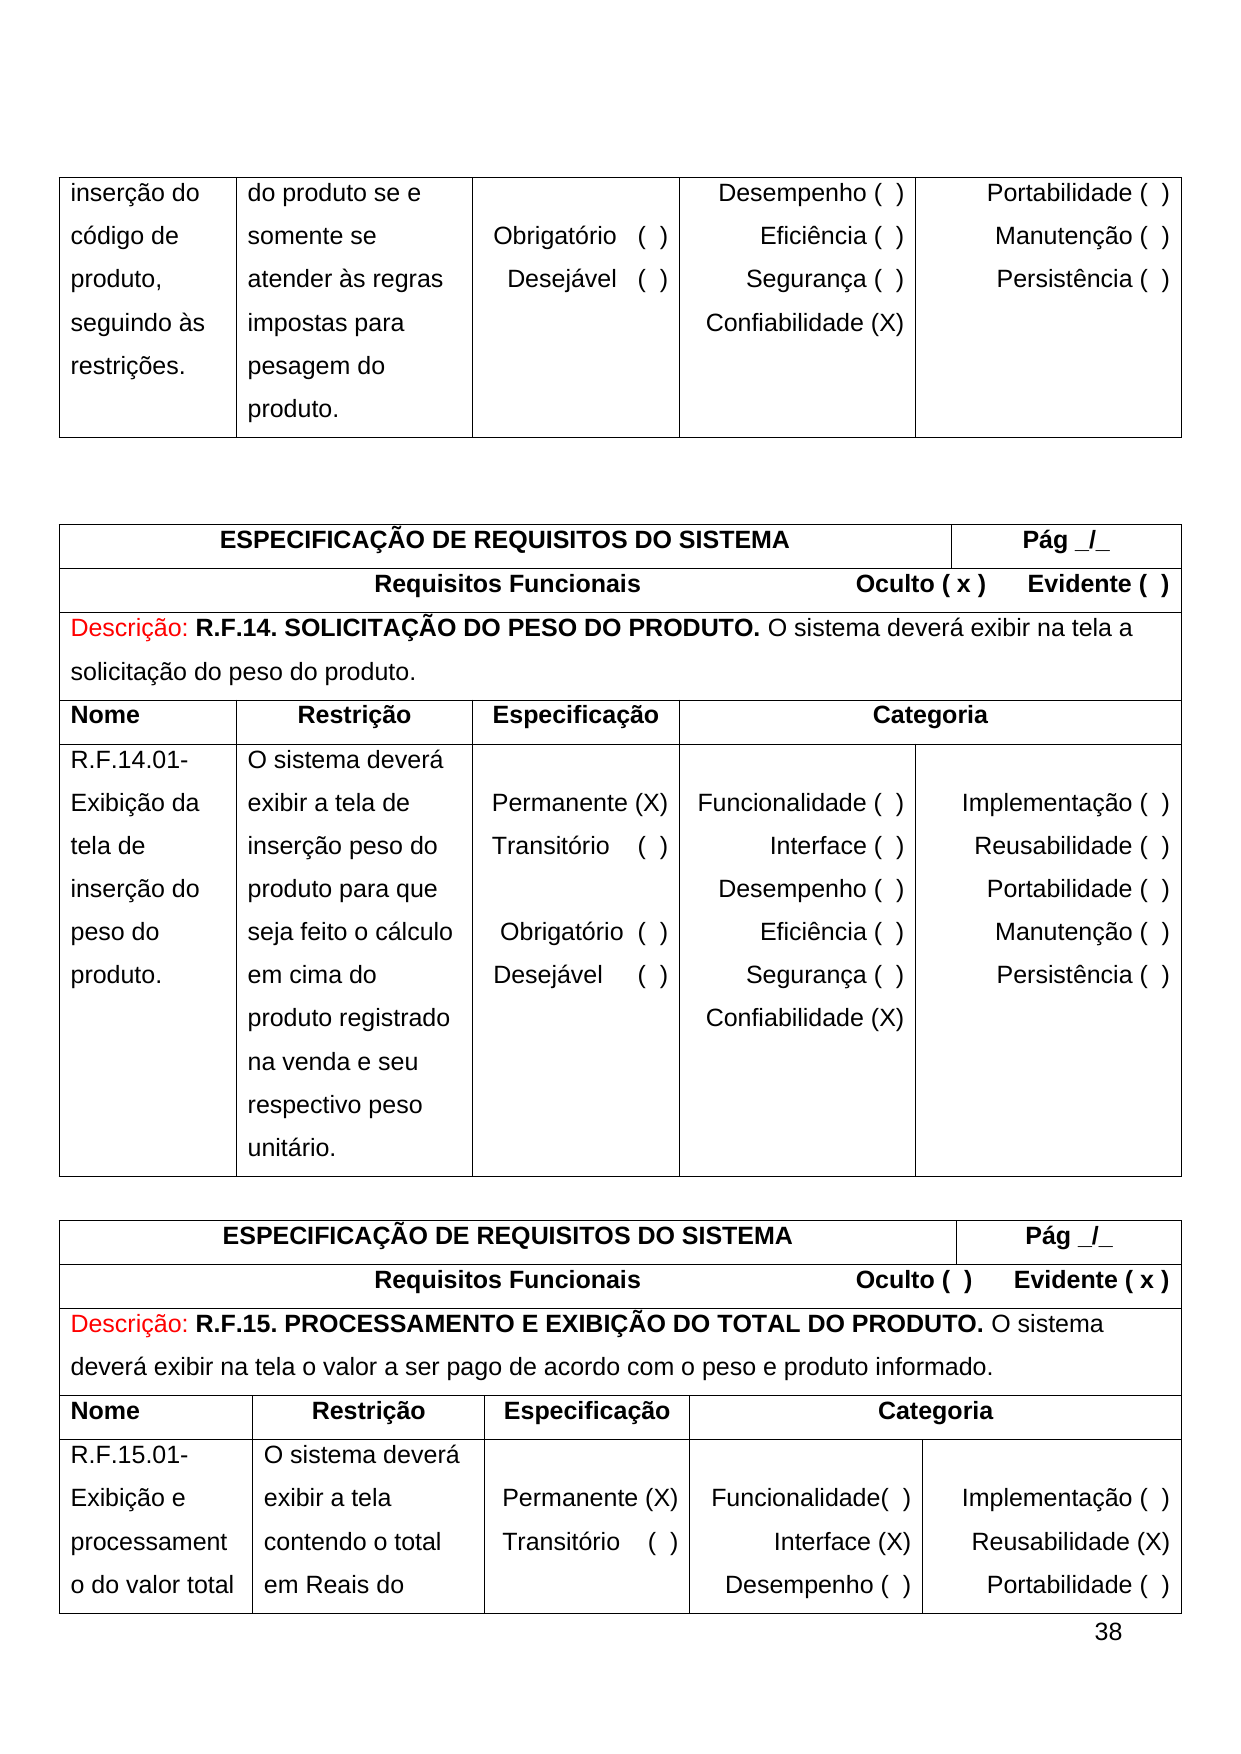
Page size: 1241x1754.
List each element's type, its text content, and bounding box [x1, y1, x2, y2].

table_cell Restrição [253, 1396, 484, 1439]
table_cell Desempenho ( ) Eficiência ( ) Segurança ( ) Confiabilidade (X) [680, 178, 915, 437]
table_cell Funcionalidade ( ) Interface ( ) Desempenho ( ) Eficiência ( ) Segurança ( ) Confiabilidade (X) [680, 745, 915, 1176]
table_cell inserção do código de produto, seguindo às restrições. [60, 178, 236, 437]
table_header ESPECIFICAÇÃO DE REQUISITOS DO SISTEMA [60, 1221, 956, 1264]
table_cell Implementação ( ) Reusabilidade ( ) Portabilidade ( ) Manutenção ( ) Persistência ( ) [916, 745, 1181, 1176]
table_cell Descrição: R.F.14. SOLICITAÇÃO DO PESO DO PRODUTO. O sistema deverá exibir na tela a solicitação do peso do produto. [60, 613, 1181, 699]
table_cell do produto se e somente se atender às regras impostas para pesagem do produto. [237, 178, 472, 437]
table_cell Funcionalidade( ) Interface (X) Desempenho ( ) [690, 1440, 922, 1613]
table_cell Especificação [473, 701, 679, 743]
table_cell Nome [60, 1396, 252, 1439]
table_cell Portabilidade ( ) Manutenção ( ) Persistência ( ) [916, 178, 1181, 437]
table_header Pág _/_ [952, 525, 1181, 568]
table_cell Requisitos Funcionais Oculto ( x ) Evidente ( ) [60, 569, 1181, 612]
table_cell Requisitos Funcionais Oculto ( ) Evidente ( x ) [60, 1265, 1181, 1308]
table_cell Obrigatório ( ) Desejável ( ) [473, 178, 679, 437]
table_cell Permanente (X) Transitório ( ) Obrigatório ( ) Desejável ( ) [473, 745, 679, 1176]
table_header Pág _/_ [957, 1221, 1181, 1264]
table_cell Categoria [680, 701, 1181, 743]
table_cell Categoria [690, 1396, 1181, 1439]
table_header ESPECIFICAÇÃO DE REQUISITOS DO SISTEMA [60, 525, 951, 568]
table_cell Especificação [485, 1396, 689, 1439]
table_cell Nome [60, 701, 236, 743]
table_cell O sistema deverá exibir a tela contendo o total em Reais do [253, 1440, 484, 1613]
table_cell R.F.14.01- Exibição da tela de inserção do peso do produto. [60, 745, 236, 1176]
table_cell Descrição: R.F.15. PROCESSAMENTO E EXIBIÇÃO DO TOTAL DO PRODUTO. O sistema deverá exibir na tela o valor a ser pago de acordo com o peso e produto informado. [60, 1309, 1181, 1395]
table_cell R.F.15.01- Exibição e processamento do valor total [60, 1440, 252, 1613]
table_cell Implementação ( ) Reusabilidade (X) Portabilidade ( ) [923, 1440, 1181, 1613]
table_cell Permanente (X) Transitório ( ) [485, 1440, 689, 1613]
table_cell Restrição [237, 701, 472, 743]
table_cell O sistema deverá exibir a tela de inserção peso do produto para que seja feito o cálculo em cima do produto registrado na venda e seu respectivo peso unitário. [237, 745, 472, 1176]
